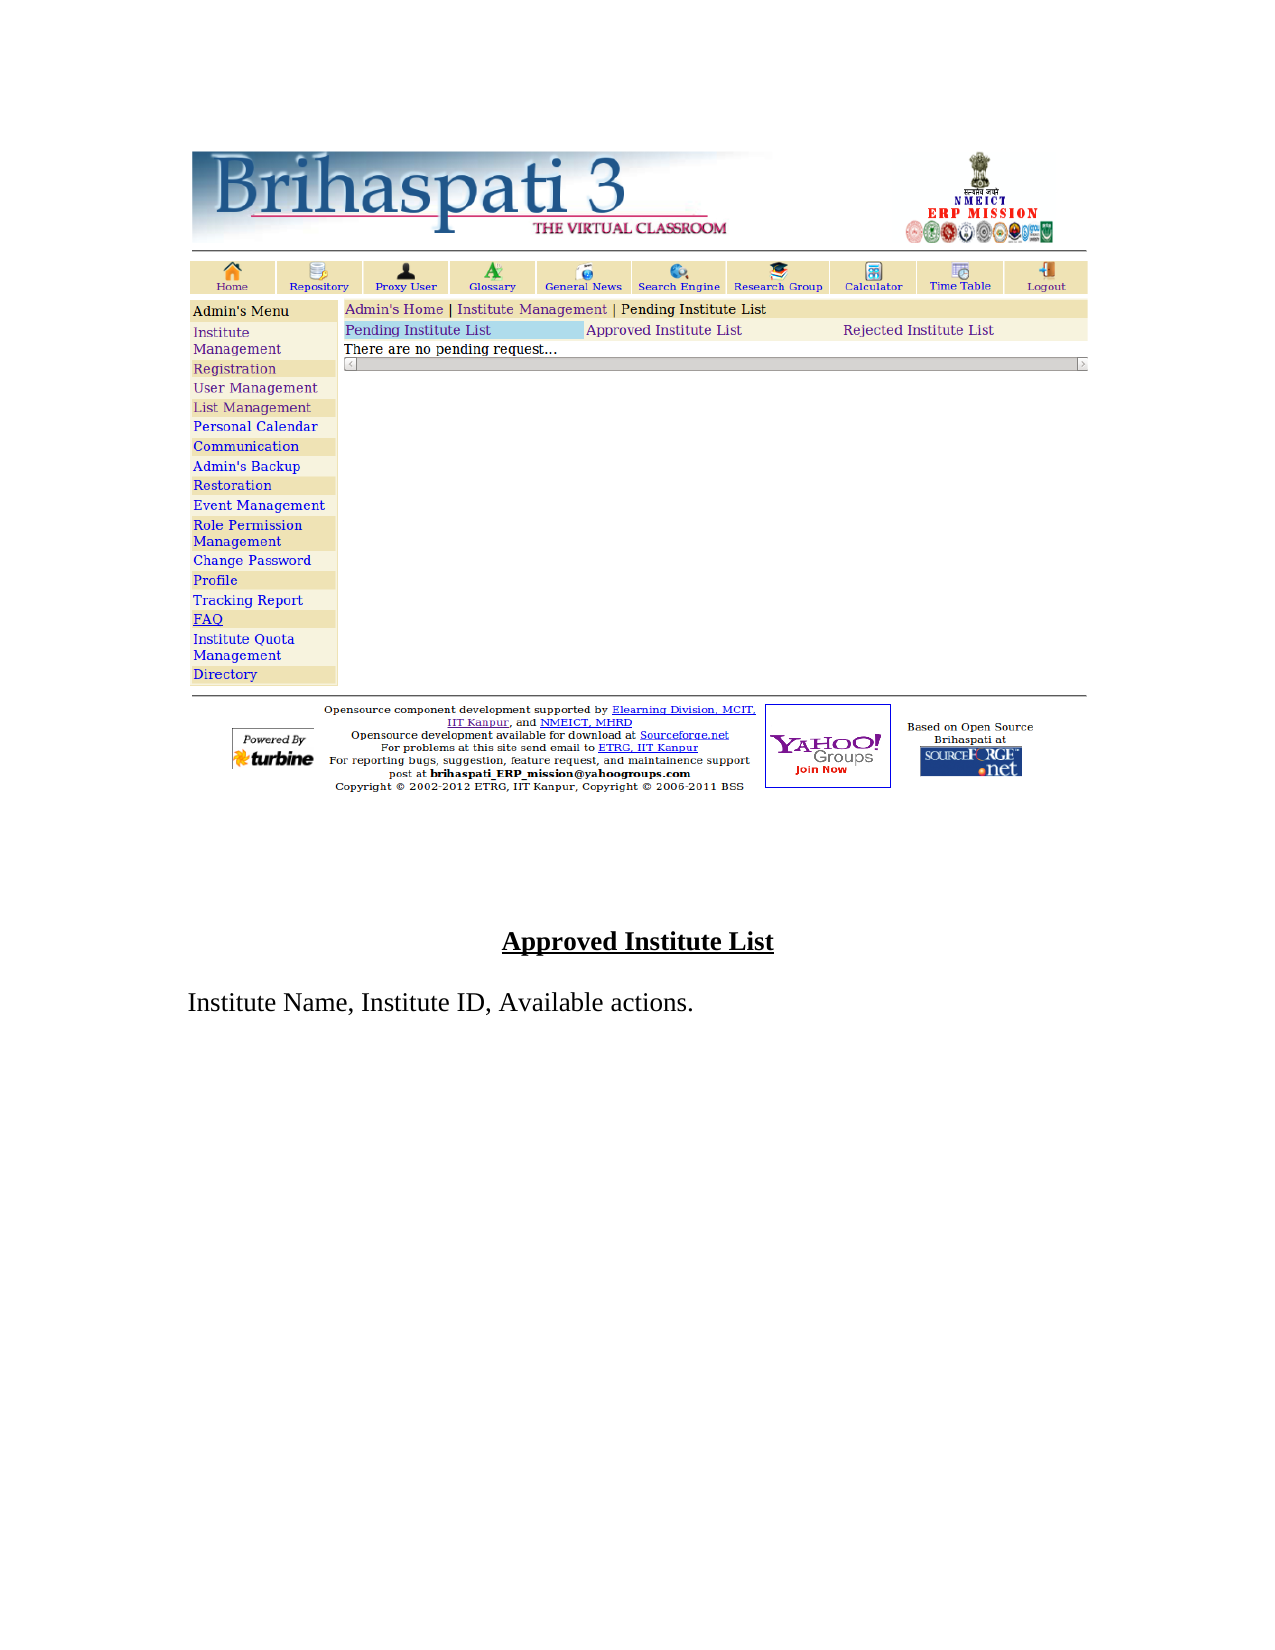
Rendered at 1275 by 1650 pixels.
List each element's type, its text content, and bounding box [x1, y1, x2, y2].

text Approved Institute List [187, 925, 1087, 956]
text Institute Name, Institute ID, Available actions. [187, 986, 1087, 1017]
picture [187, 150, 1088, 805]
